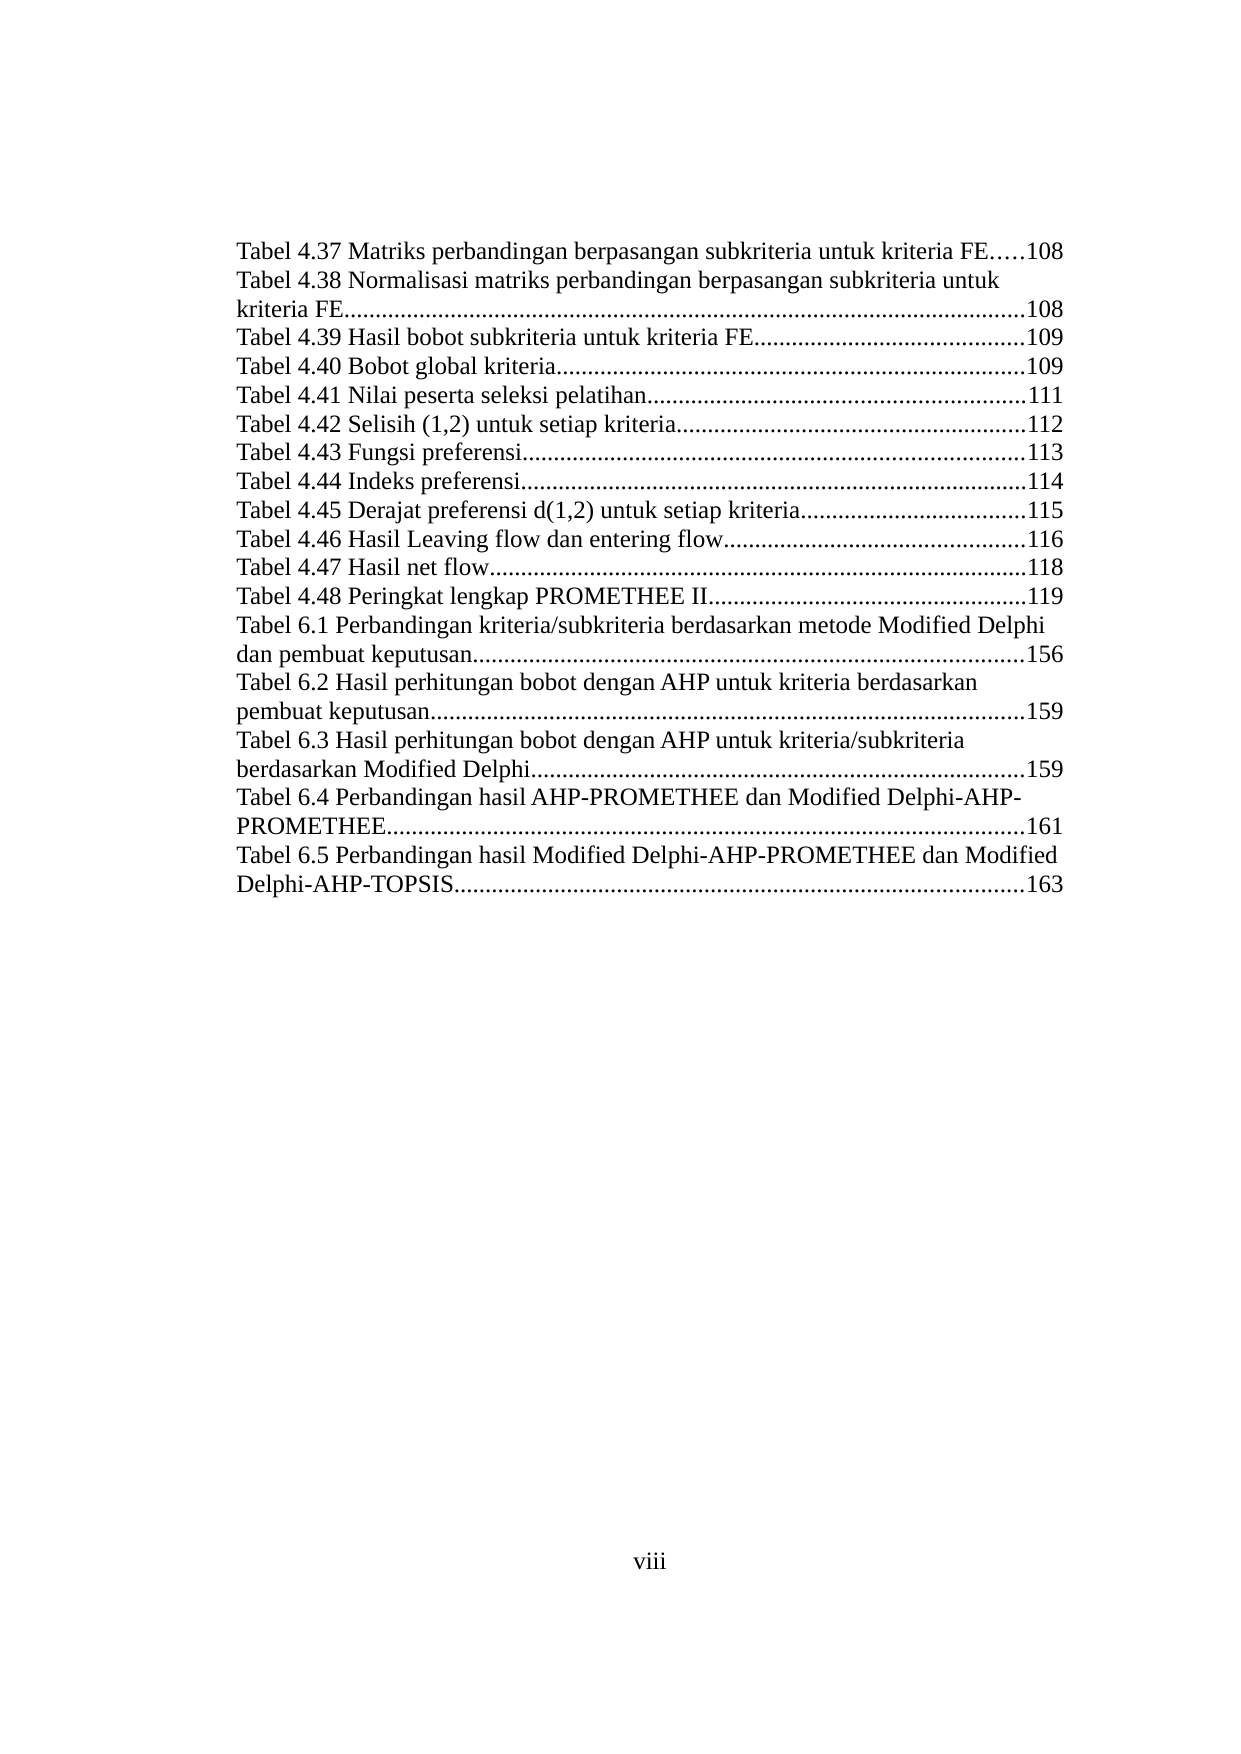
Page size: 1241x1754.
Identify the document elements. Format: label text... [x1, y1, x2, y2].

text Tabel 4.41 Nilai peserta seleksi pelatihan 111 [236, 380, 1063, 409]
text Tabel 4.39 Hasil bobot subkriteria untuk kriteria FE 109 [236, 322, 1063, 351]
text Tabel 4.47 Hasil net flow 118 [236, 552, 1063, 581]
text Tabel 4.42 Selisih (1,2) untuk setiap kriteria 112 [236, 409, 1063, 437]
text Tabel 6.2 Hasil perhitungan bobot dengan AHP untuk kriteria berdasarkan pembuat keputusan 159 [236, 667, 1063, 725]
text Tabel 4.38 Normalisasi matriks perbandingan berpasangan subkriteria untuk kriteria FE 108 [236, 265, 1063, 322]
text Tabel 4.44 Indeks preferensi 114 [236, 466, 1063, 495]
text Tabel 6.4 Perbandingan hasil AHP-PROMETHEE dan Modified Delphi-AHP-PROMETHEE 161 [236, 782, 1063, 840]
text Tabel 6.5 Perbandingan hasil Modified Delphi-AHP-PROMETHEE dan Modified Delphi-AHP-TOPSIS 163 [236, 840, 1063, 897]
text Tabel 4.40 Bobot global kriteria 109 [236, 351, 1063, 380]
text Tabel 4.46 Hasil Leaving flow dan entering flow 116 [236, 524, 1063, 552]
text Tabel 6.1 Perbandingan kriteria/subkriteria berdasarkan metode Modified Delphi dan pembuat keputusan 156 [236, 610, 1063, 667]
text Tabel 4.48 Peringkat lengkap PROMETHEE II 119 [236, 581, 1063, 610]
text Tabel 6.3 Hasil perhitungan bobot dengan AHP untuk kriteria/subkriteria berdasarkan Modified Delphi 159 [236, 725, 1063, 782]
text Tabel 4.43 Fungsi preferensi 113 [236, 437, 1063, 466]
text Tabel 4.45 Derajat preferensi d(1,2) untuk setiap kriteria 115 [236, 495, 1063, 524]
text Tabel 4.37 Matriks perbandingan berpasangan subkriteria untuk kriteria FE 108 [236, 236, 1063, 265]
